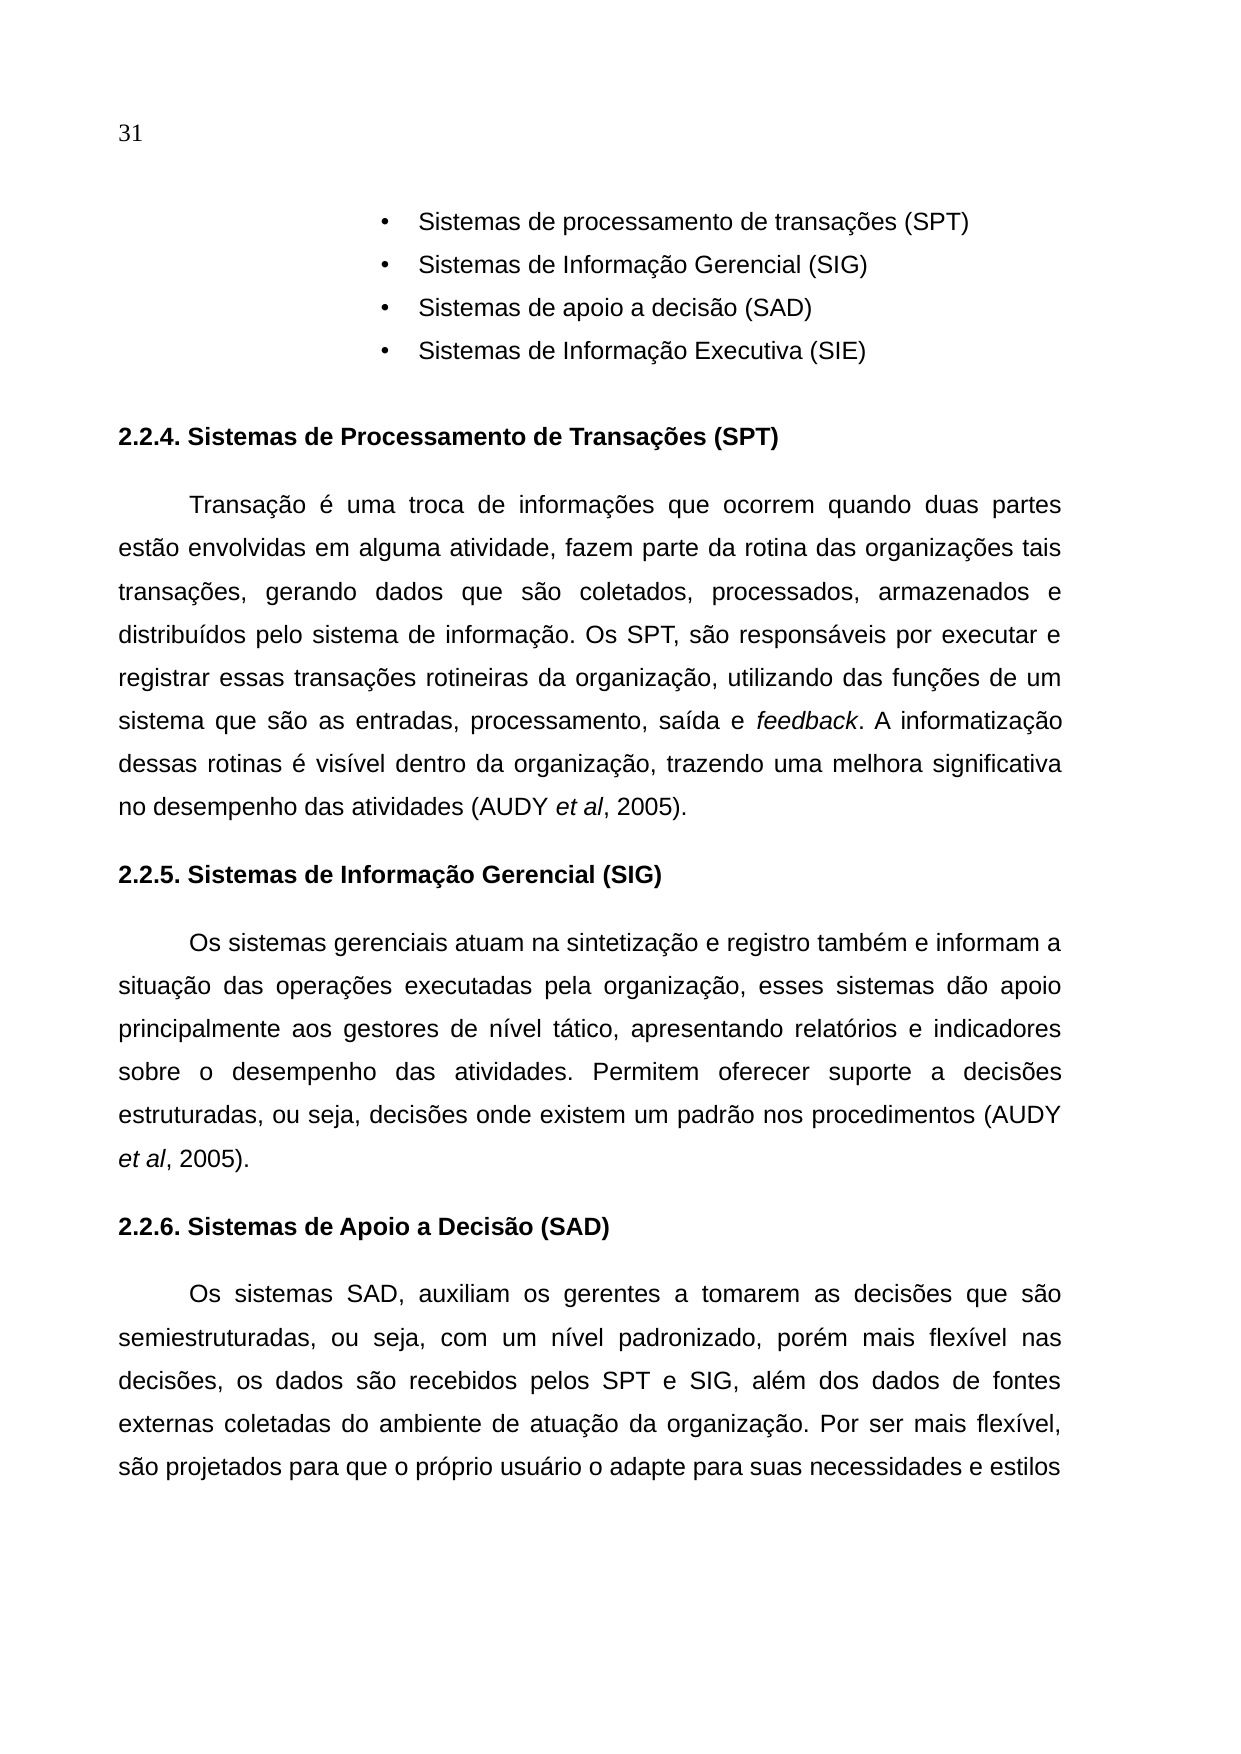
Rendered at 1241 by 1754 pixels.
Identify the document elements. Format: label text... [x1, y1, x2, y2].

text Transação é uma troca de informações que ocorrem quando duas partes estão envolvidas em alguma atividade, fazem parte da rotina das organizações tais transações, gerando dados que são coletados, processados, armazenados e distribuídos pelo sistema de informação. Os SPT, são responsáveis por executar e registrar essas transações rotineiras da organização, utilizando das funções de um sistema que são as entradas, processamento, saída e feedback. A informatização dessas rotinas é visível dentro da organização, trazendo uma melhora significativa no desempenho das atividades (AUDY et al, 2005). [118, 490, 1063, 821]
list Sistemas de Informação Executiva (SIE) [381, 336, 1063, 365]
subtitle 2.2.4. Sistemas de Processamento de Transações (SPT) [118, 422, 1063, 451]
list Sistemas de processamento de transações (SPT) [381, 207, 1063, 236]
list Sistemas de Informação Gerencial (SIG) [381, 250, 1063, 279]
text Os sistemas SAD, auxiliam os gerentes a tomarem as decisões que são semiestruturadas, ou seja, com um nível padronizado, porém mais flexível nas decisões, os dados são recebidos pelos SPT e SIG, além dos dados de fontes externas coletadas do ambiente de atuação da organização. Por ser mais flexível, são projetados para que o próprio usuário o adapte para suas necessidades e estilos [118, 1279, 1063, 1481]
list Sistemas de apoio a decisão (SAD) [381, 293, 1063, 322]
text Os sistemas gerenciais atuam na sintetização e registro também e informam a situação das operações executadas pela organização, esses sistemas dão apoio principalmente aos gestores de nível tático, apresentando relatórios e indicadores sobre o desempenho das atividades. Permitem oferecer suporte a decisões estruturadas, ou seja, decisões onde existem um padrão nos procedimentos (AUDY et al, 2005). [118, 928, 1063, 1172]
subtitle 2.2.6. Sistemas de Apoio a Decisão (SAD) [118, 1211, 1063, 1240]
subtitle 2.2.5. Sistemas de Informação Gerencial (SIG) [118, 860, 1063, 889]
